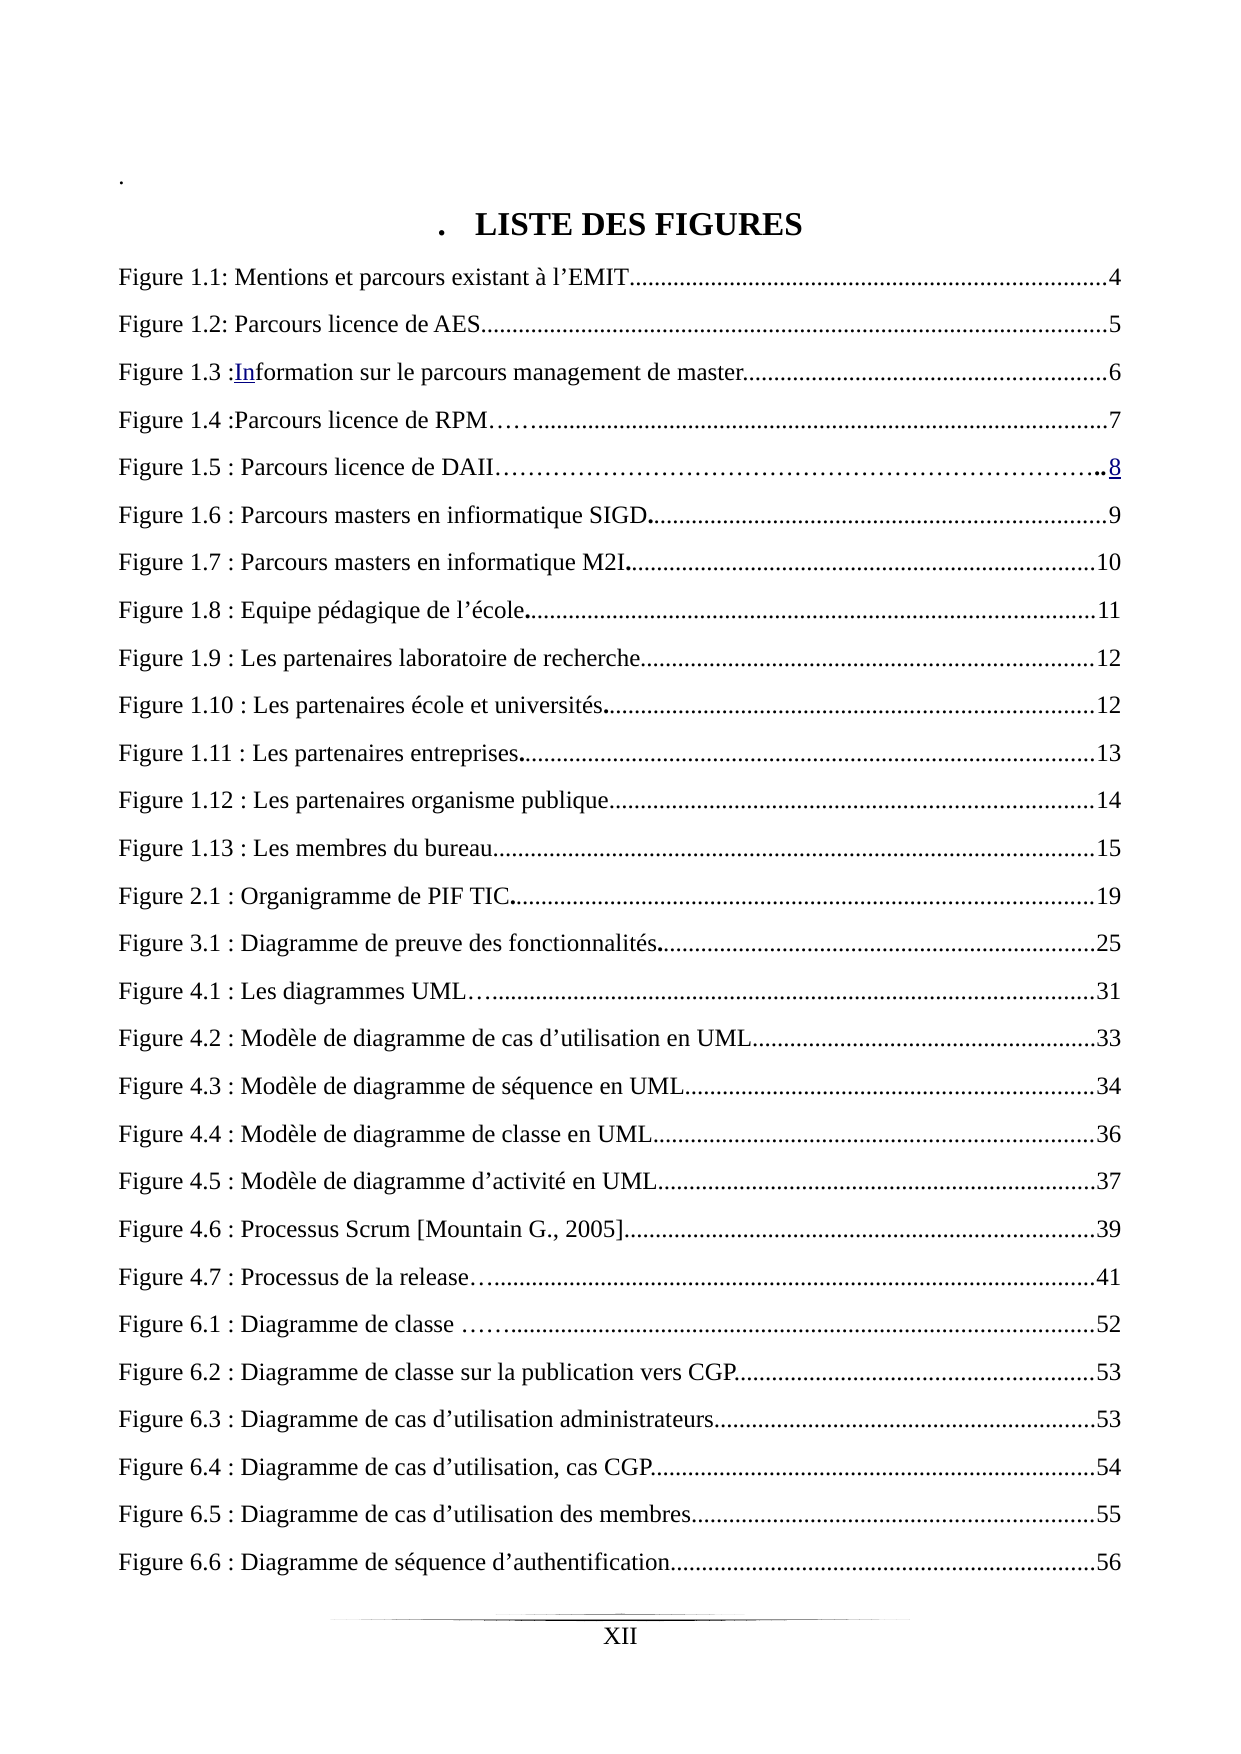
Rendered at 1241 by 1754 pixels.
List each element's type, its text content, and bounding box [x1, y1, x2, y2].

text Figure 1.1: Mentions et parcours existant à l’EMIT 4 [118, 262, 1122, 291]
text Figure 4.5 : Modèle de diagramme d’activité en UML 37 [118, 1166, 1122, 1195]
text Figure 1.8 : Equipe pédagique de l’école. 11 [118, 595, 1122, 624]
text Figure 1.2: Parcours licence de AES 5 [118, 309, 1122, 338]
picture [171, 1613, 1069, 1622]
text Figure 6.1 : Diagramme de classe ……. 52 [118, 1309, 1122, 1338]
text Figure 6.3 : Diagramme de cas d’utilisation administrateurs. 53 [118, 1404, 1122, 1433]
text Figure 1.11 : Les partenaires entreprises. 13 [118, 738, 1122, 767]
text Figure 1.10 : Les partenaires école et universités. 12 [118, 690, 1122, 719]
text Figure 4.4 : Modèle de diagramme de classe en UML. 36 [118, 1119, 1122, 1147]
subtitle LISTE DES FIGURES [118, 204, 1122, 243]
text Figure 1.6 : Parcours masters en infiormatique SIGD. 9 [118, 500, 1122, 529]
text Figure 6.4 : Diagramme de cas d’utilisation, cas CGP. 54 [118, 1452, 1122, 1481]
text Figure 4.7 : Processus de la release….. 41 [118, 1262, 1122, 1290]
text Figure 6.2 : Diagramme de classe sur la publication vers CGP. 53 [118, 1357, 1122, 1386]
text Figure 1.12 : Les partenaires organisme publique 14 [118, 786, 1122, 814]
text Figure 4.2 : Modèle de diagramme de cas d’utilisation en UML 33 [118, 1023, 1122, 1052]
text Figure 1.9 : Les partenaires laboratoire de recherche 12 [118, 643, 1122, 671]
text Figure 1.7 : Parcours masters en informatique M2I. 10 [118, 547, 1122, 576]
text Figure 2.1 : Organigramme de PIF TIC. 19 [118, 881, 1122, 909]
text Figure 1.4 :Parcours licence de RPM…… 7 [118, 405, 1122, 433]
text Figure 6.5 : Diagramme de cas d’utilisation des membres. 55 [118, 1499, 1122, 1528]
text Figure 4.3 : Modèle de diagramme de séquence en UML. 34 [118, 1071, 1122, 1100]
text Figure 1.5 : Parcours licence de DAII……………………………………………………………….. 8 [118, 452, 1122, 481]
text Figure 1.3 :Information sur le parcours management de master. 6 [118, 357, 1122, 386]
text Figure 4.1 : Les diagrammes UML…... 31 [118, 976, 1122, 1005]
text Figure 6.6 : Diagramme de séquence d’authentification. 56 [118, 1547, 1122, 1576]
text Figure 4.6 : Processus Scrum [Mountain G., 2005] 39 [118, 1214, 1122, 1243]
text Figure 3.1 : Diagramme de preuve des fonctionnalités. 25 [118, 928, 1122, 957]
text Figure 1.13 : Les membres du bureau.. 15 [118, 833, 1122, 862]
